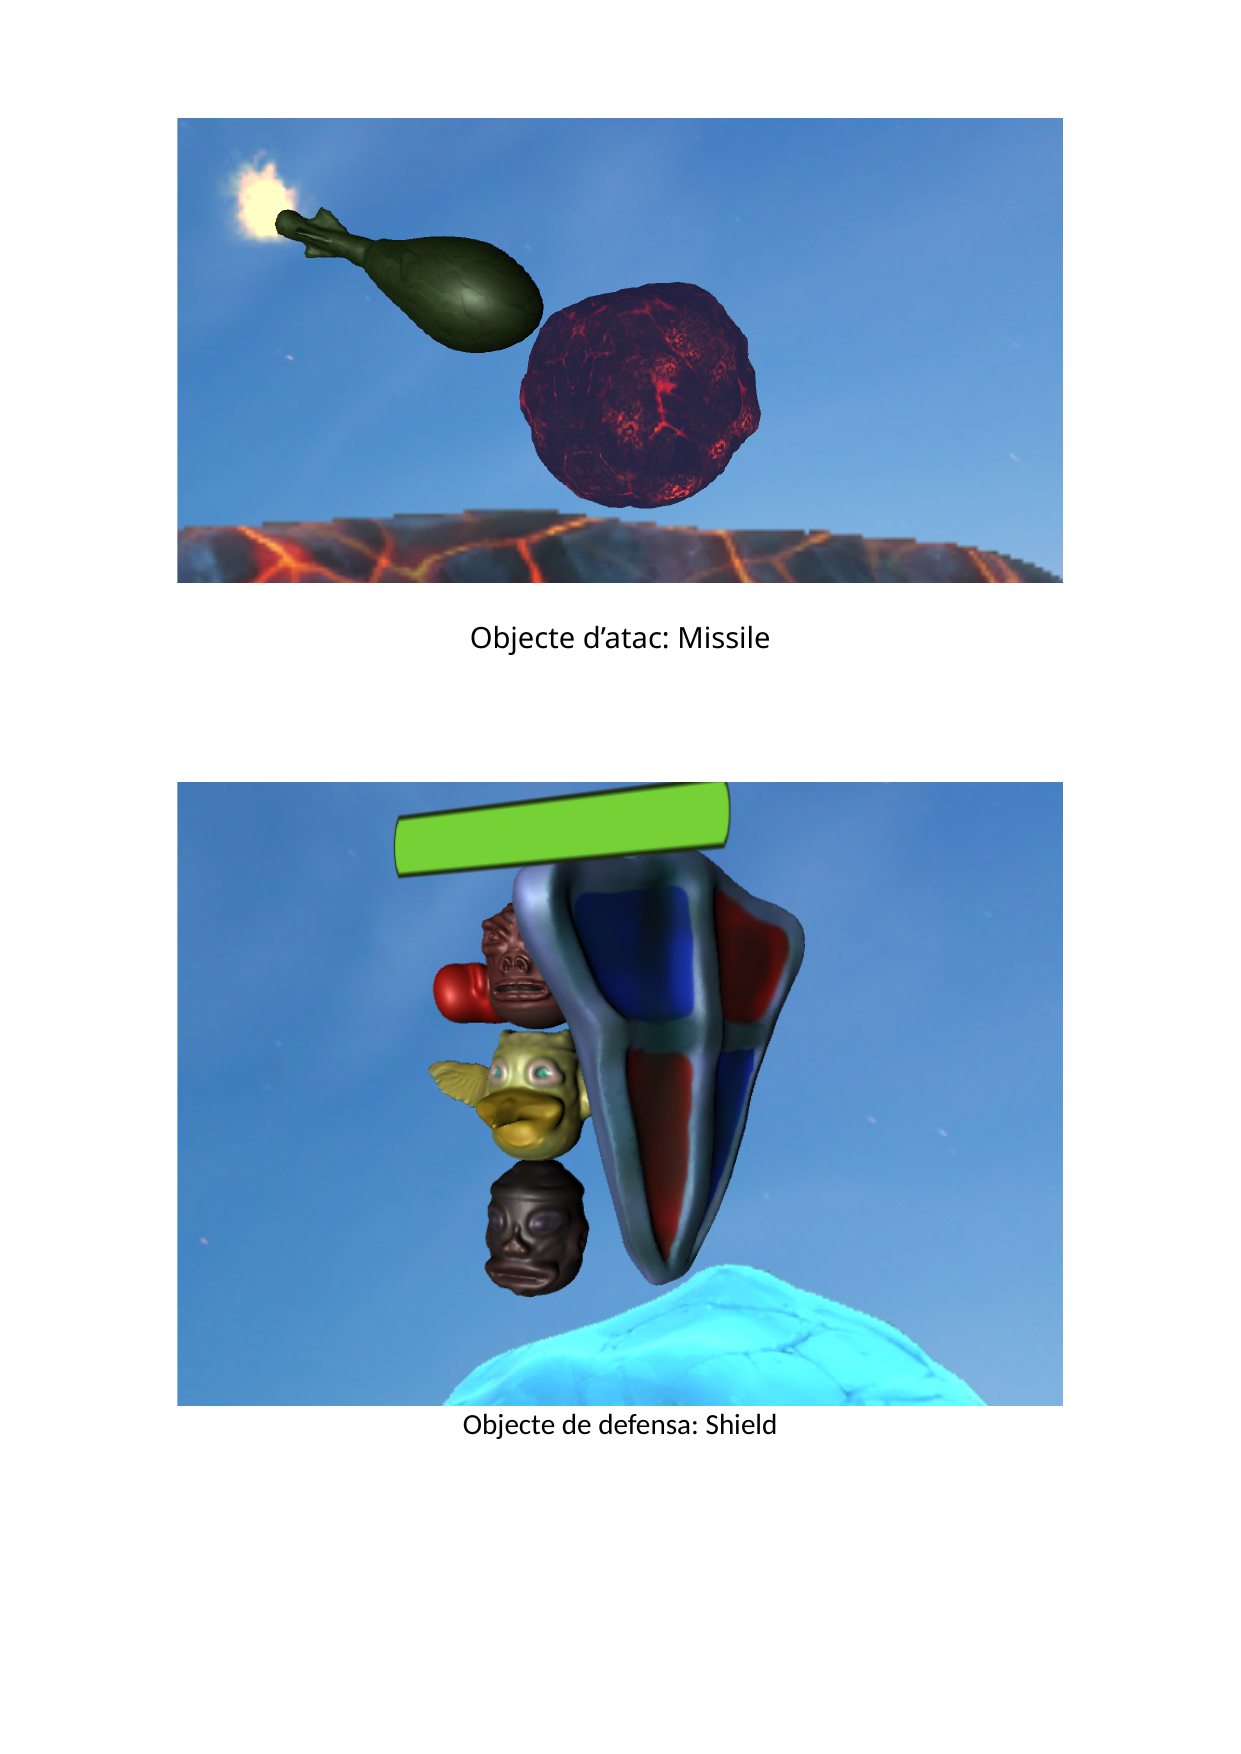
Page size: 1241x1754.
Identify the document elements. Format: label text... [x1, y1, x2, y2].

picture [177, 782, 1063, 1406]
text Objecte de defensa: Shield [118, 1406, 1122, 1441]
text Objecte d’atac: Missile [118, 617, 1122, 657]
picture [177, 118, 1063, 583]
